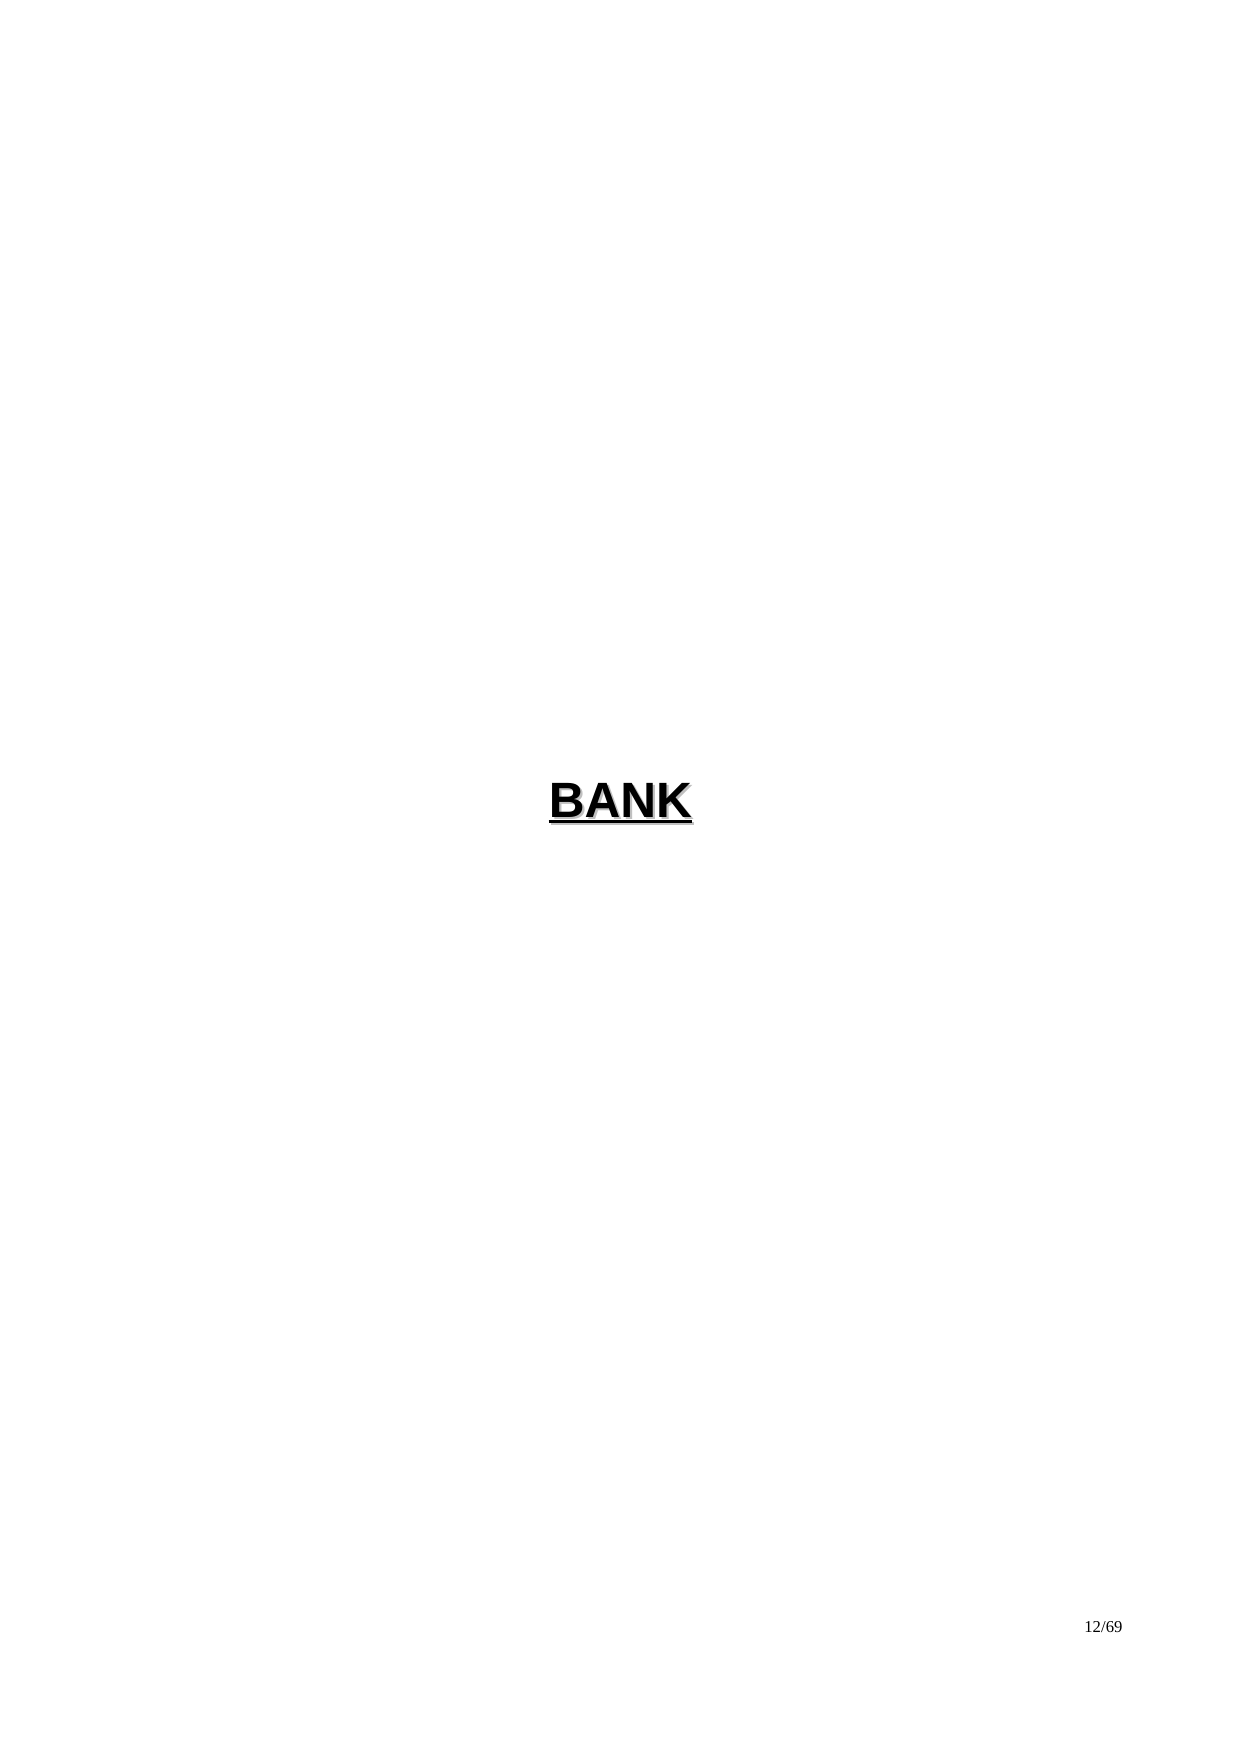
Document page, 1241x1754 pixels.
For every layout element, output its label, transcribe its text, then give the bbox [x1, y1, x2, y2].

subtitle BANK [118, 771, 1122, 828]
